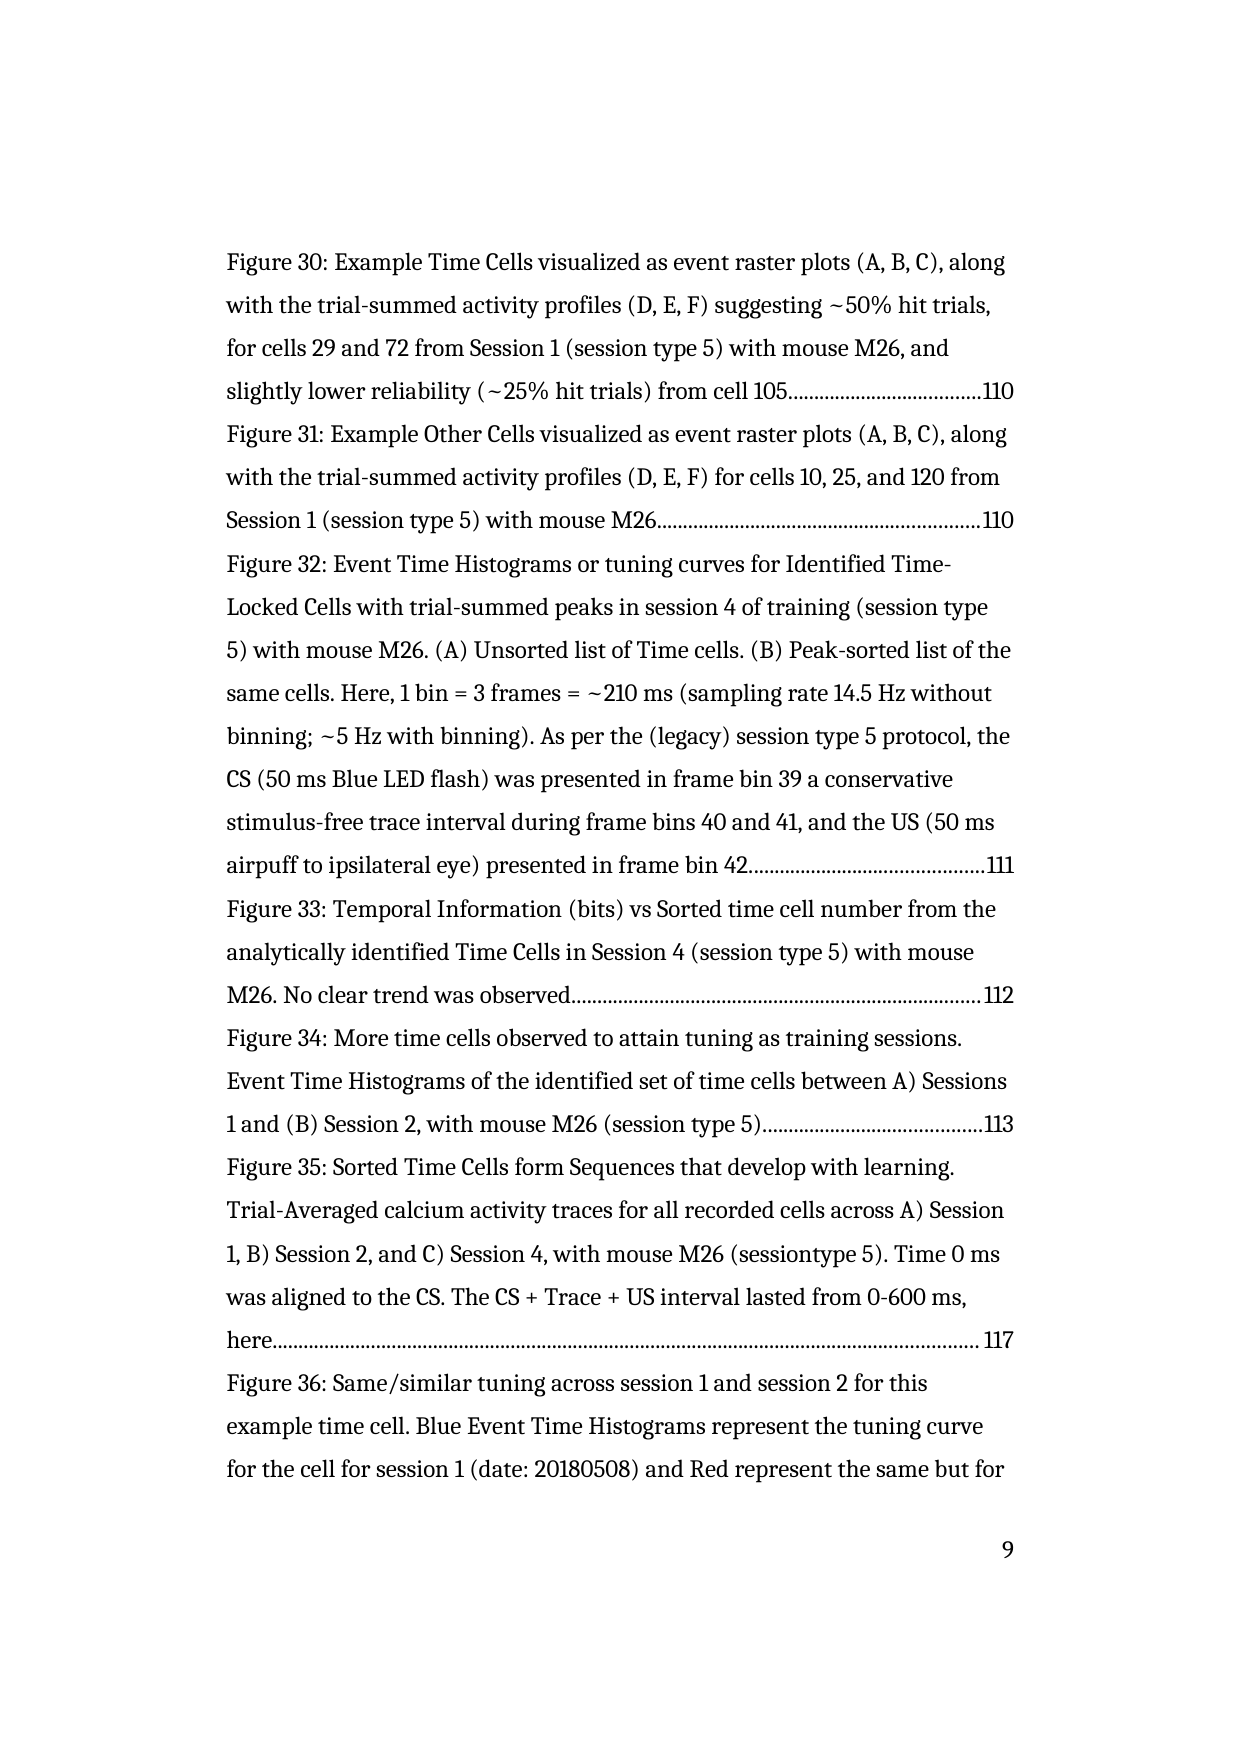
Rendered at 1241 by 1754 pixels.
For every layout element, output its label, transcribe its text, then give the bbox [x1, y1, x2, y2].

text Figure 36: Same/similar tuning across session 1 and session 2 for this example time cell. Blue Event Time Histograms represent the tuning curve for the cell for session 1 (date: 20180508) and Red represent the same but for session 2 (date: 20180509). Pearson’s correlation coefficient between the two session pairs was 0.7011. 118 [226, 1369, 1014, 1484]
text Figure 30: Example Time Cells visualized as event raster plots (A, B, C), along with the trial-summed activity profiles (D, E, F) suggesting ~50% hit trials, for cells 29 and 72 from Session 1 (session type 5) with mouse M26, and slightly lower reliability (~25% hit trials) from cell 105. 110 [226, 248, 1014, 406]
text Figure 33: Temporal Information (bits) vs Sorted time cell number from the analytically identified Time Cells in Session 4 (session type 5) with mouse M26. No clear trend was observed. 112 [226, 894, 1014, 1009]
text Figure 35: Sorted Time Cells form Sequences that develop with learning. Trial-Averaged calcium activity traces for all recorded cells across A) Session 1, B) Session 2, and C) Session 4, with mouse M26 (sessiontype 5). Time 0 ms was aligned to the CS. The CS + Trace + US interval lasted from 0-600 ms, here. 117 [226, 1153, 1014, 1354]
text Figure 32: Event Time Histograms or tuning curves for Identified Time-Locked Cells with trial-summed peaks in session 4 of training (session type 5) with mouse M26. (A) Unsorted list of Time cells. (B) Peak-sorted list of the same cells. Here, 1 bin = 3 frames = ~210 ms (sampling rate 14.5 Hz without binning; ~5 Hz with binning). As per the (legacy) session type 5 protocol, the CS (50 ms Blue LED flash) was presented in frame bin 39 a conservative stimulus-free trace interval during frame bins 40 and 41, and the US (50 ms airpuff to ipsilateral eye) presented in frame bin 42. 111 [226, 549, 1014, 880]
text Figure 34: More time cells observed to attain tuning as training sessions. Event Time Histograms of the identified set of time cells between A) Sessions 1 and (B) Session 2, with mouse M26 (session type 5). 113 [226, 1024, 1014, 1139]
text Figure 31: Example Other Cells visualized as event raster plots (A, B, C), along with the trial-summed activity profiles (D, E, F) for cells 10, 25, and 120 from Session 1 (session type 5) with mouse M26 110 [226, 420, 1014, 535]
